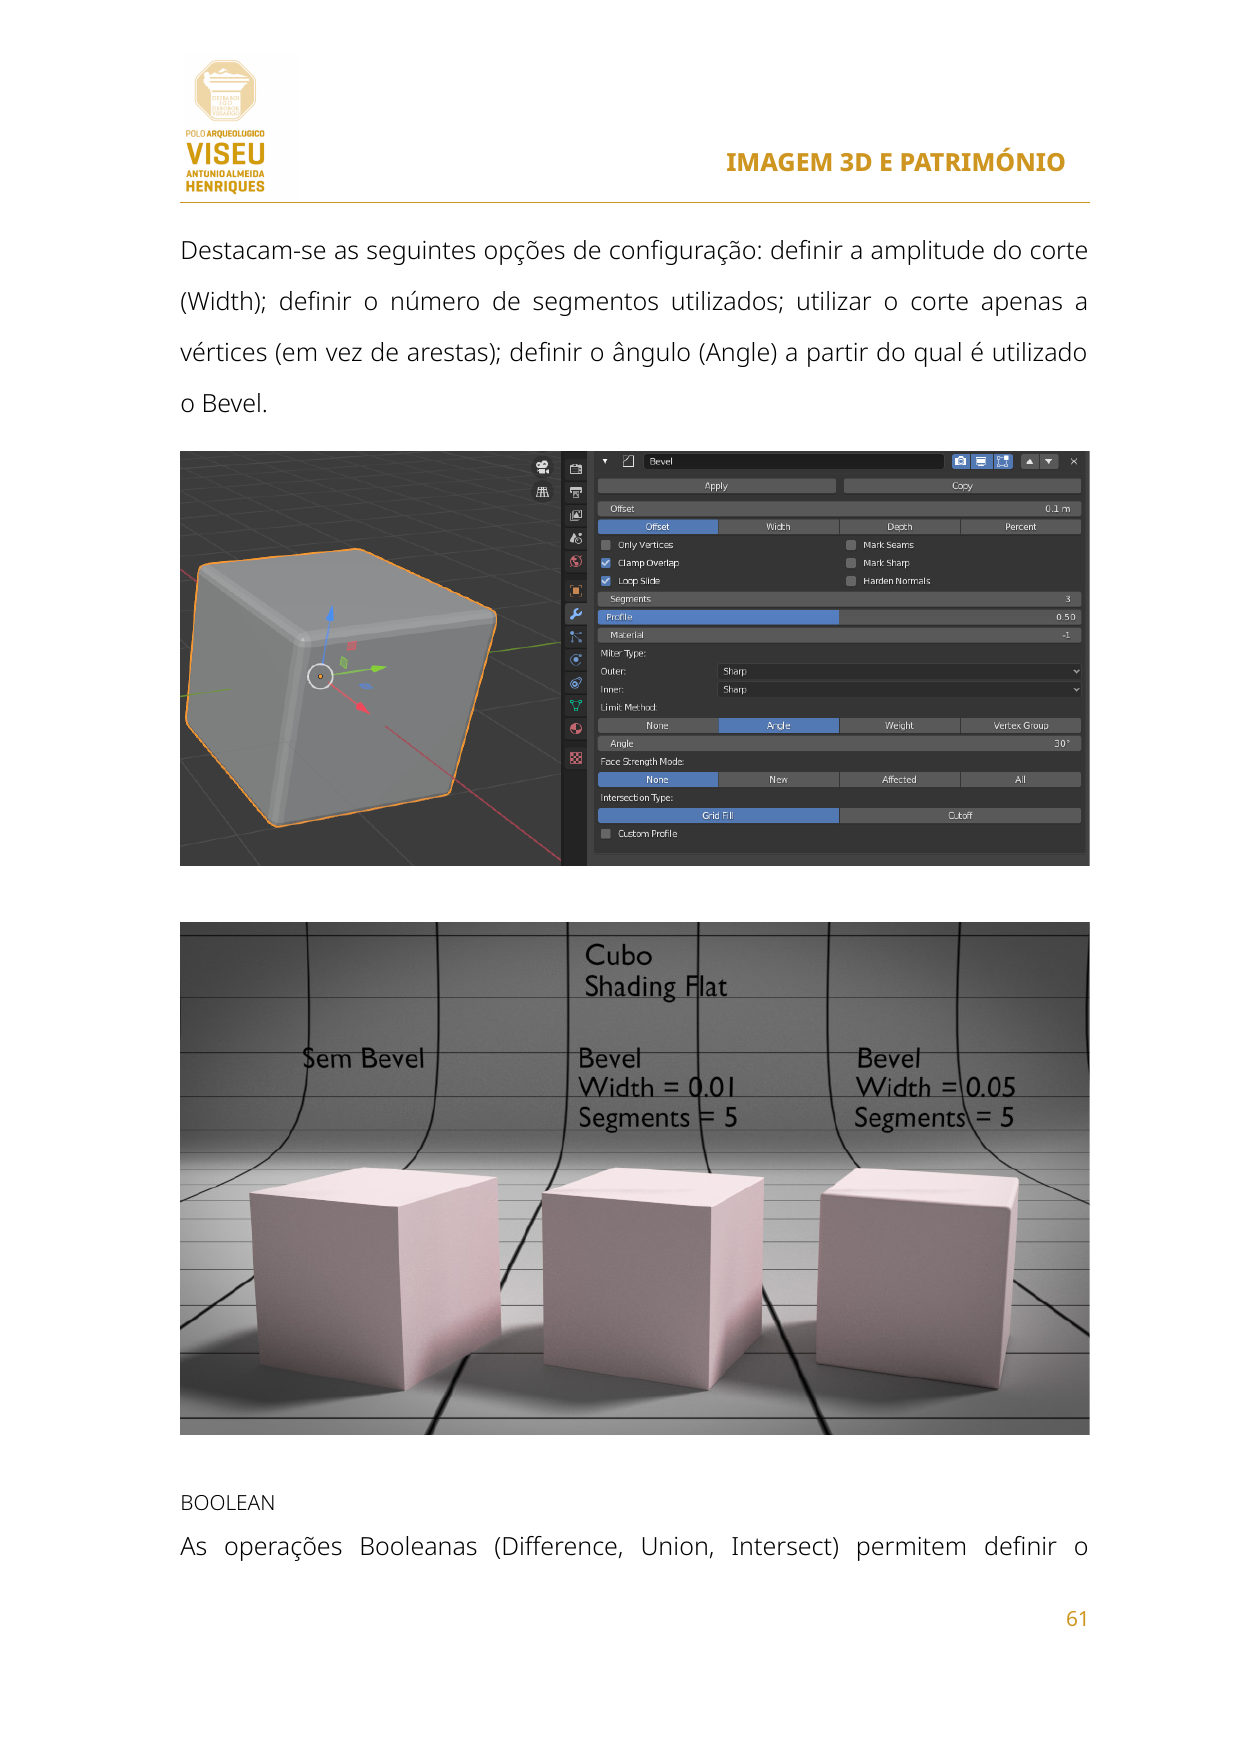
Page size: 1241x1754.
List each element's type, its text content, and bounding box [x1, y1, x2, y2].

text As operações Booleanas (Difference, Union, Intersect) permitem definir o [180, 1529, 1090, 1563]
text Destacam-se as seguintes opções de configuração: definir a amplitude do corte (Width); definir o número de segmentos utilizados; utilizar o corte apenas a vértices (em vez de arestas); definir o ângulo (Angle) a partir do qual é utilizado o Bevel. [180, 232, 1090, 419]
picture [180, 922, 1090, 1435]
picture [180, 451, 1090, 866]
subtitle Boolean [180, 1488, 1090, 1516]
picture [183, 52, 299, 201]
